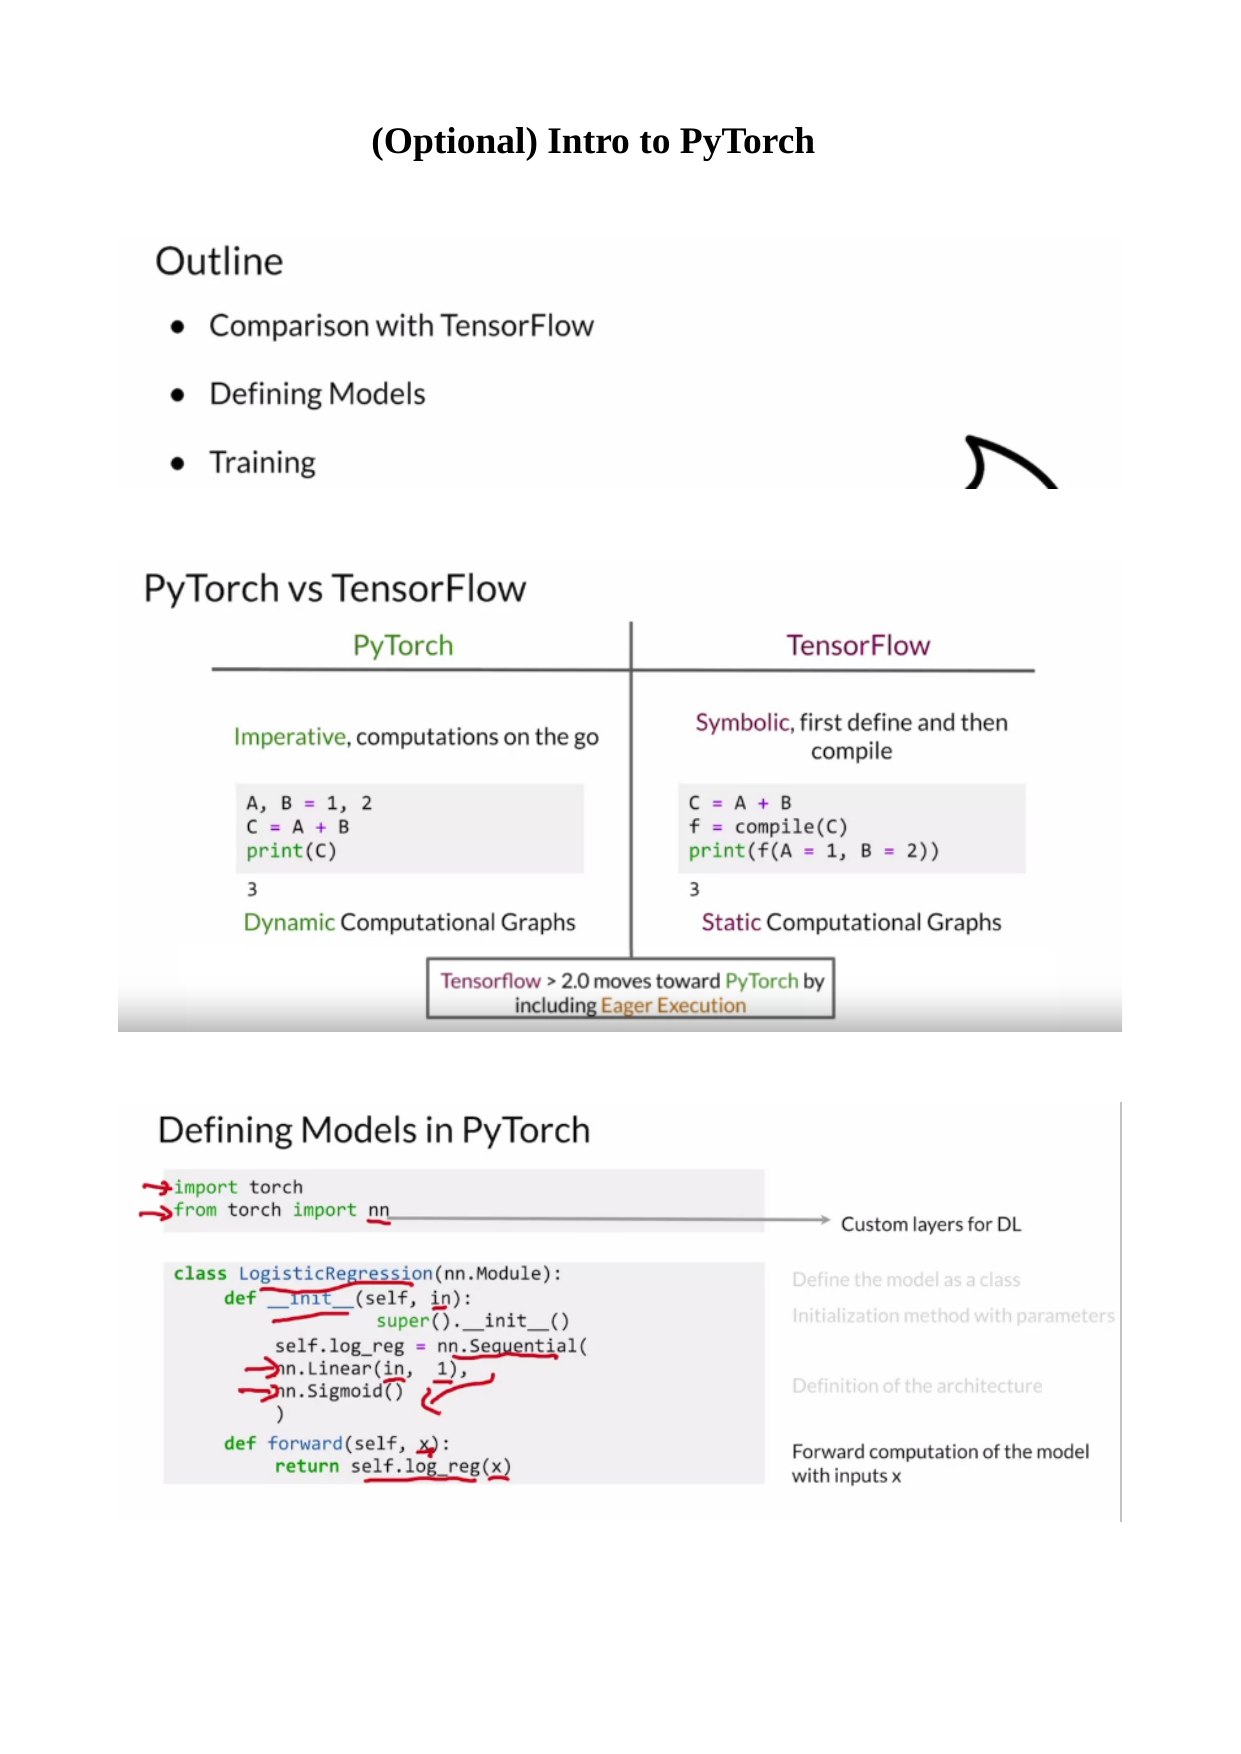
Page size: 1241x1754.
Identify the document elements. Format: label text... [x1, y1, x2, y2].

subtitle (Optional) Intro to PyTorch [118, 118, 1122, 161]
picture [118, 1102, 1123, 1522]
picture [118, 237, 1123, 489]
picture [118, 558, 1123, 1032]
